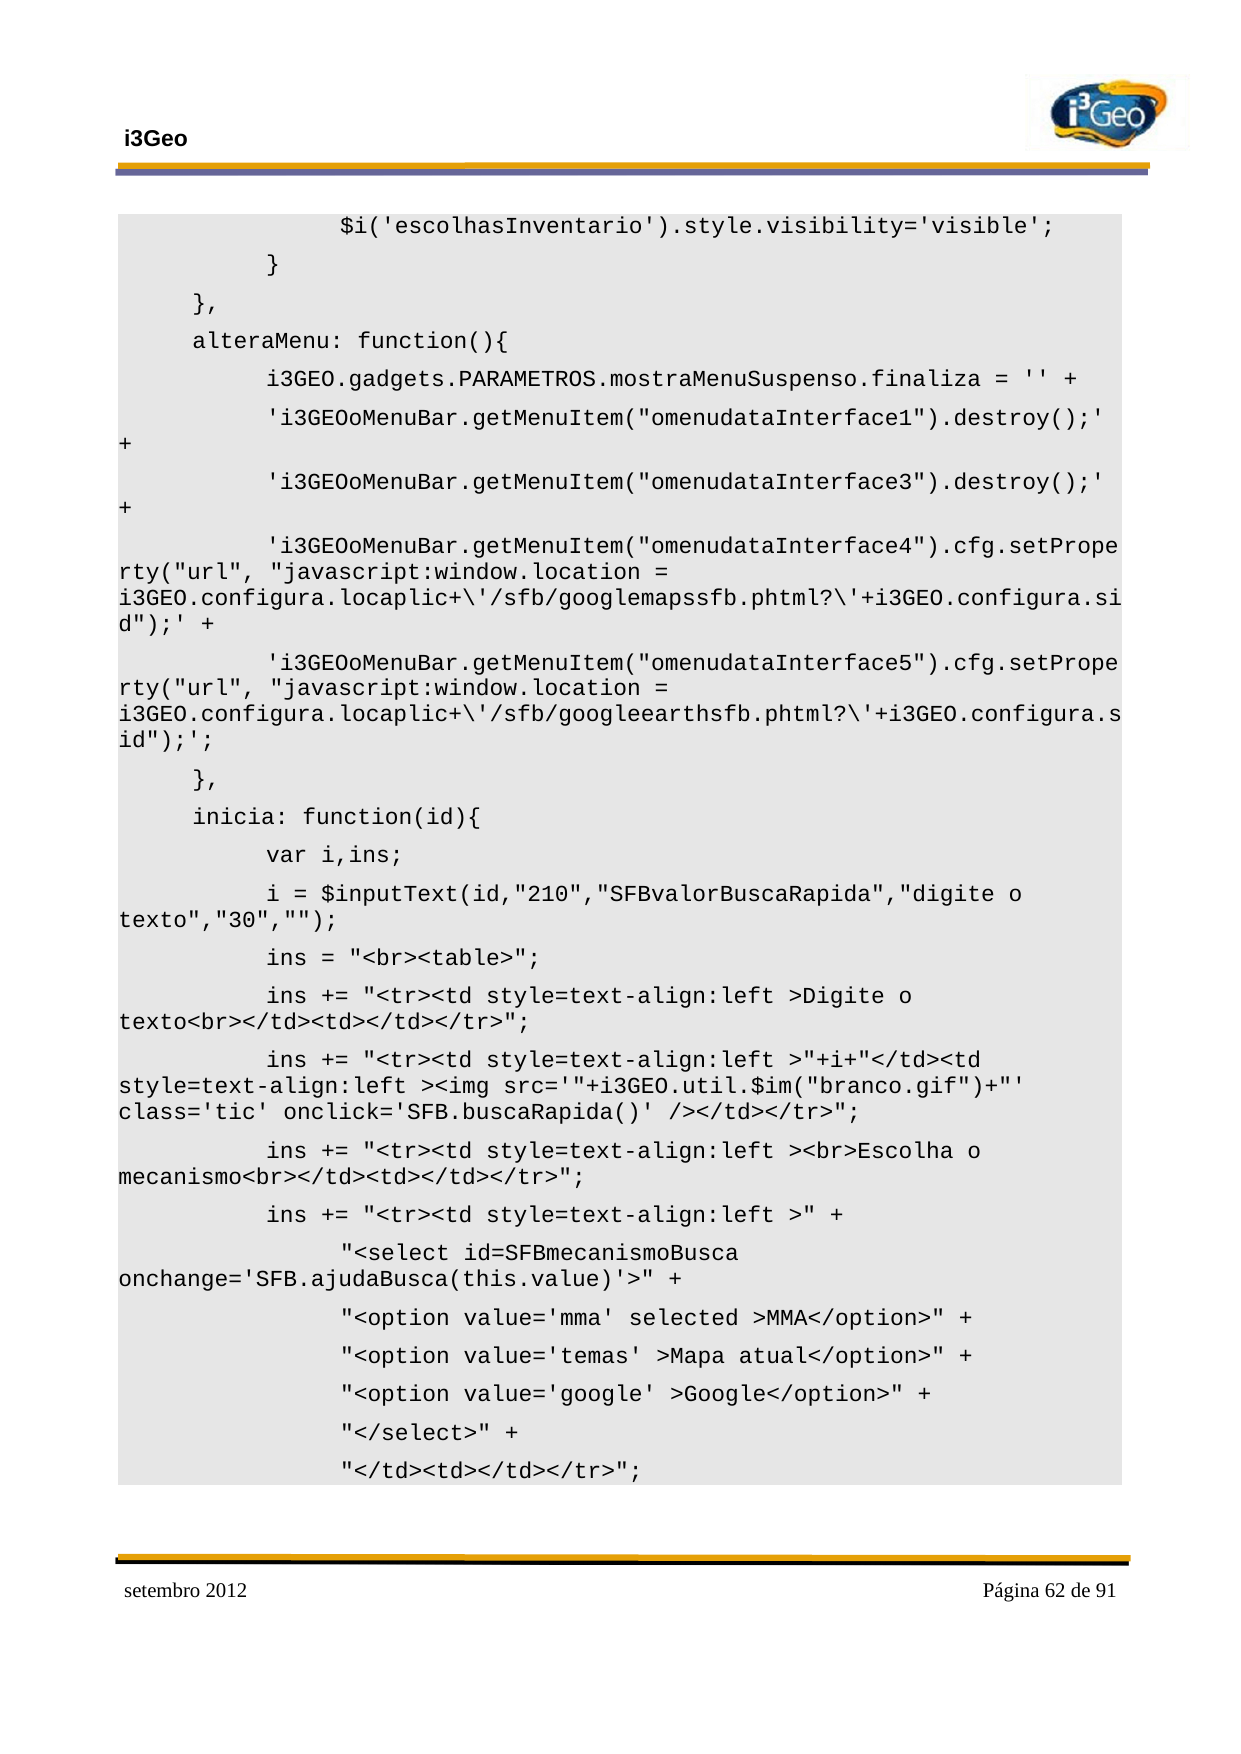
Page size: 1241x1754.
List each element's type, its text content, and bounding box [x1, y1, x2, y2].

text ins += "<tr><td style=text-align:left >"+i+"</td><td style=text-align:left ><img src='"+i3GEO.util.$im("branco.gif")+"' class='tic' onclick='SFB.buscaRapida()' /></td></tr>"; [118, 1049, 1122, 1127]
text "<option value='temas' >Mapa atual</option>" + [118, 1344, 1122, 1370]
picture [1025, 74, 1191, 151]
text "<select id=SFBmecanismoBusca onchange='SFB.ajudaBusca(this.value)'>" + [118, 1242, 1122, 1293]
text }, [118, 767, 1122, 793]
text inicia: function(id){ [118, 805, 1122, 831]
text "<option value='mma' selected >MMA</option>" + [118, 1306, 1122, 1332]
text ins += "<tr><td style=text-align:left ><br>Escolha o mecanismo<br></td><td></td></tr>"; [118, 1139, 1122, 1191]
text ins += "<tr><td style=text-align:left >" + [118, 1203, 1122, 1229]
text }, [118, 291, 1122, 317]
text var i,ins; [118, 844, 1122, 869]
text 'i3GEOoMenuBar.getMenuItem("omenudataInterface4").cfg.setProperty("url", "javascript:window.location = i3GEO.configura.locaplic+\'/sfb/googlemapssfb.phtml?\'+i3GEO.configura.sid");' + [118, 535, 1122, 638]
text alteraMenu: function(){ [118, 329, 1122, 355]
text ins = "<br><table>"; [118, 946, 1122, 972]
text "<option value='google' >Google</option>" + [118, 1383, 1122, 1408]
text ins += "<tr><td style=text-align:left >Digite o texto<br></td><td></td></tr>"; [118, 984, 1122, 1036]
text 'i3GEOoMenuBar.getMenuItem("omenudataInterface3").destroy();' + [118, 470, 1122, 522]
text "</td><td></td></tr>"; [118, 1459, 1122, 1485]
text i = $inputText(id,"210","SFBvalorBuscaRapida","digite o texto","30",""); [118, 882, 1122, 934]
text i3GEO.gadgets.PARAMETROS.mostraMenuSuspenso.finaliza = '' + [118, 368, 1122, 394]
text 'i3GEOoMenuBar.getMenuItem("omenudataInterface1").destroy();' + [118, 406, 1122, 458]
text $i('escolhasInventario').style.visibility='visible'; [118, 214, 1122, 240]
text 'i3GEOoMenuBar.getMenuItem("omenudataInterface5").cfg.setProperty("url", "javascript:window.location = i3GEO.configura.locaplic+\'/sfb/googleearthsfb.phtml?\'+i3GEO.configura.sid");'; [118, 651, 1122, 754]
text } [118, 253, 1122, 279]
text "</select>" + [118, 1421, 1122, 1447]
